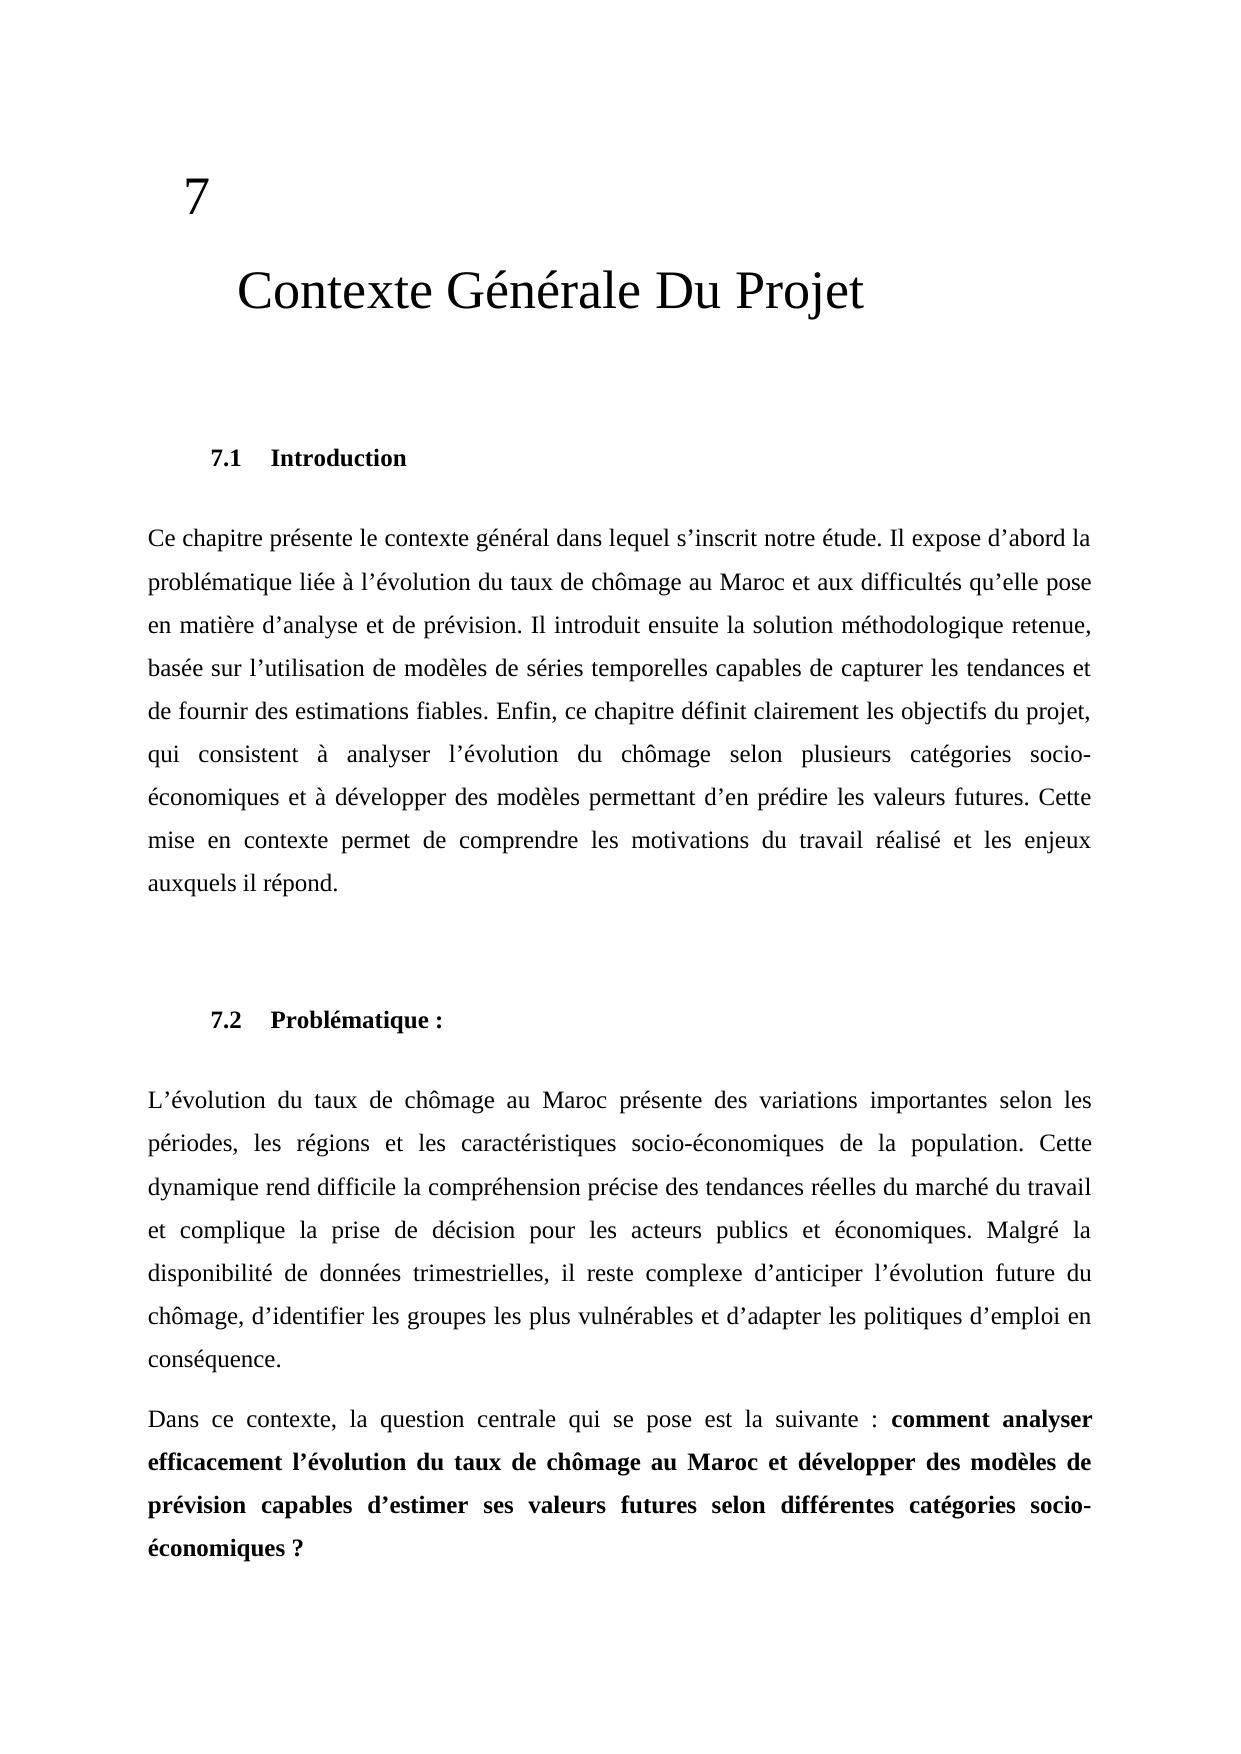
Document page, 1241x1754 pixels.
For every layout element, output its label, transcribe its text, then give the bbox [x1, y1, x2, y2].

subtitle Introduction [210, 443, 1093, 472]
subtitle Contexte Générale Du Projet [210, 164, 1093, 320]
text L’évolution du taux de chômage au Maroc présente des variations importantes selon les périodes, les régions et les caractéristiques socio-économiques de la population. Cette dynamique rend difficile la compréhension précise des tendances réelles du marché du travail et complique la prise de décision pour les acteurs publics et économiques. Malgré la disponibilité de données trimestrielles, il reste complexe d’anticiper l’évolution future du chômage, d’identifier les groupes les plus vulnérables et d’adapter les politiques d’emploi en conséquence. [148, 1085, 1093, 1373]
text Ce chapitre présente le contexte général dans lequel s’inscrit notre étude. Il expose d’abord la problématique liée à l’évolution du taux de chômage au Maroc et aux difficultés qu’elle pose en matière d’analyse et de prévision. Il introduit ensuite la solution méthodologique retenue, basée sur l’utilisation de modèles de séries temporelles capables de capturer les tendances et de fournir des estimations fiables. Enfin, ce chapitre définit clairement les objectifs du projet, qui consistent à analyser l’évolution du chômage selon plusieurs catégories socio-économiques et à développer des modèles permettant d’en prédire les valeurs futures. Cette mise en contexte permet de comprendre les motivations du travail réalisé et les enjeux auxquels il répond. [148, 523, 1093, 897]
subtitle Problématique : [210, 1005, 1093, 1033]
text Dans ce contexte, la question centrale qui se pose est la suivante : comment analyser efficacement l’évolution du taux de chômage au Maroc et développer des modèles de prévision capables d’estimer ses valeurs futures selon différentes catégories socio-économiques ? [148, 1404, 1093, 1562]
